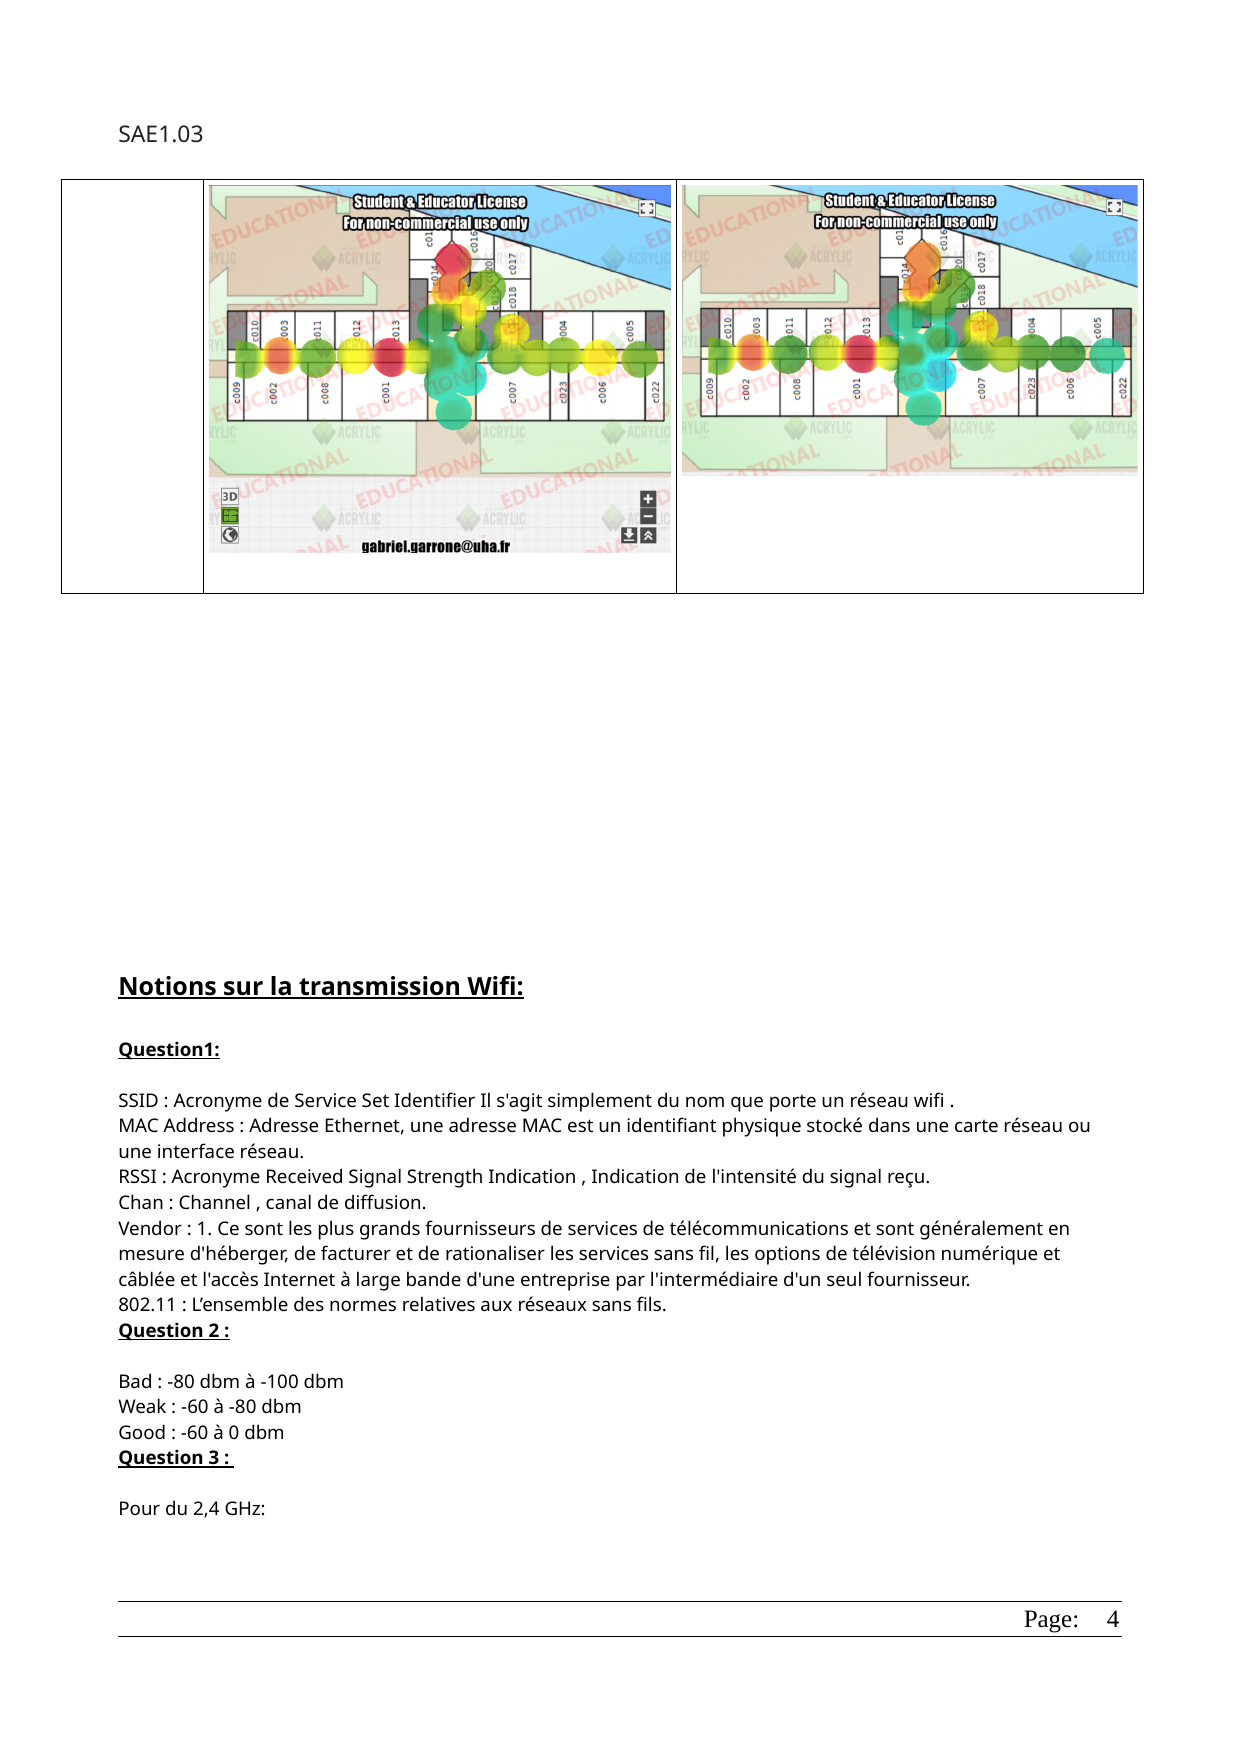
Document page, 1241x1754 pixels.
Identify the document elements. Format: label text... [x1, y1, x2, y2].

text Question 2 : [118, 1317, 1122, 1342]
text Question1: [118, 1036, 1122, 1062]
text Chan : Channel , canal de diffusion. [118, 1189, 1122, 1215]
text MAC Address : Adresse Ethernet, une adresse MAC est un identifiant physique stocké dans une carte réseau ou une interface réseau. [118, 1113, 1122, 1164]
table_cell [204, 180, 676, 592]
text Bad : -80 dbm à -100 dbm [118, 1368, 1122, 1393]
text Vendor : 1. Ce sont les plus grands fournisseurs de services de télécommunications et sont généralement en mesure d'héberger, de facturer et de rationaliser les services sans fil, les options de télévision numérique et câblée et l'accès Internet à large bande d'une entreprise par l'intermédiaire d'un seul fournisseur. [118, 1215, 1122, 1291]
table_cell [677, 180, 1143, 592]
text Question 3 : [118, 1444, 1122, 1470]
picture [682, 185, 1138, 476]
text 802.11 : L’ensemble des normes relatives aux réseaux sans fils. [118, 1291, 1122, 1317]
picture [208, 185, 671, 553]
text Weak : -60 à -80 dbm [118, 1393, 1122, 1419]
text Pour du 2,4 GHz: [118, 1496, 1122, 1521]
text RSSI : Acronyme Received Signal Strength Indication , Indication de l'intensité du signal reçu. [118, 1164, 1122, 1189]
text Good : -60 à 0 dbm [118, 1419, 1122, 1444]
text SSID : Acronyme de Service Set Identifier Il s'agit simplement du nom que porte un réseau wifi . [118, 1087, 1122, 1113]
table_cell [62, 180, 203, 592]
text Notions sur la transmission Wifi: [118, 968, 1122, 1002]
